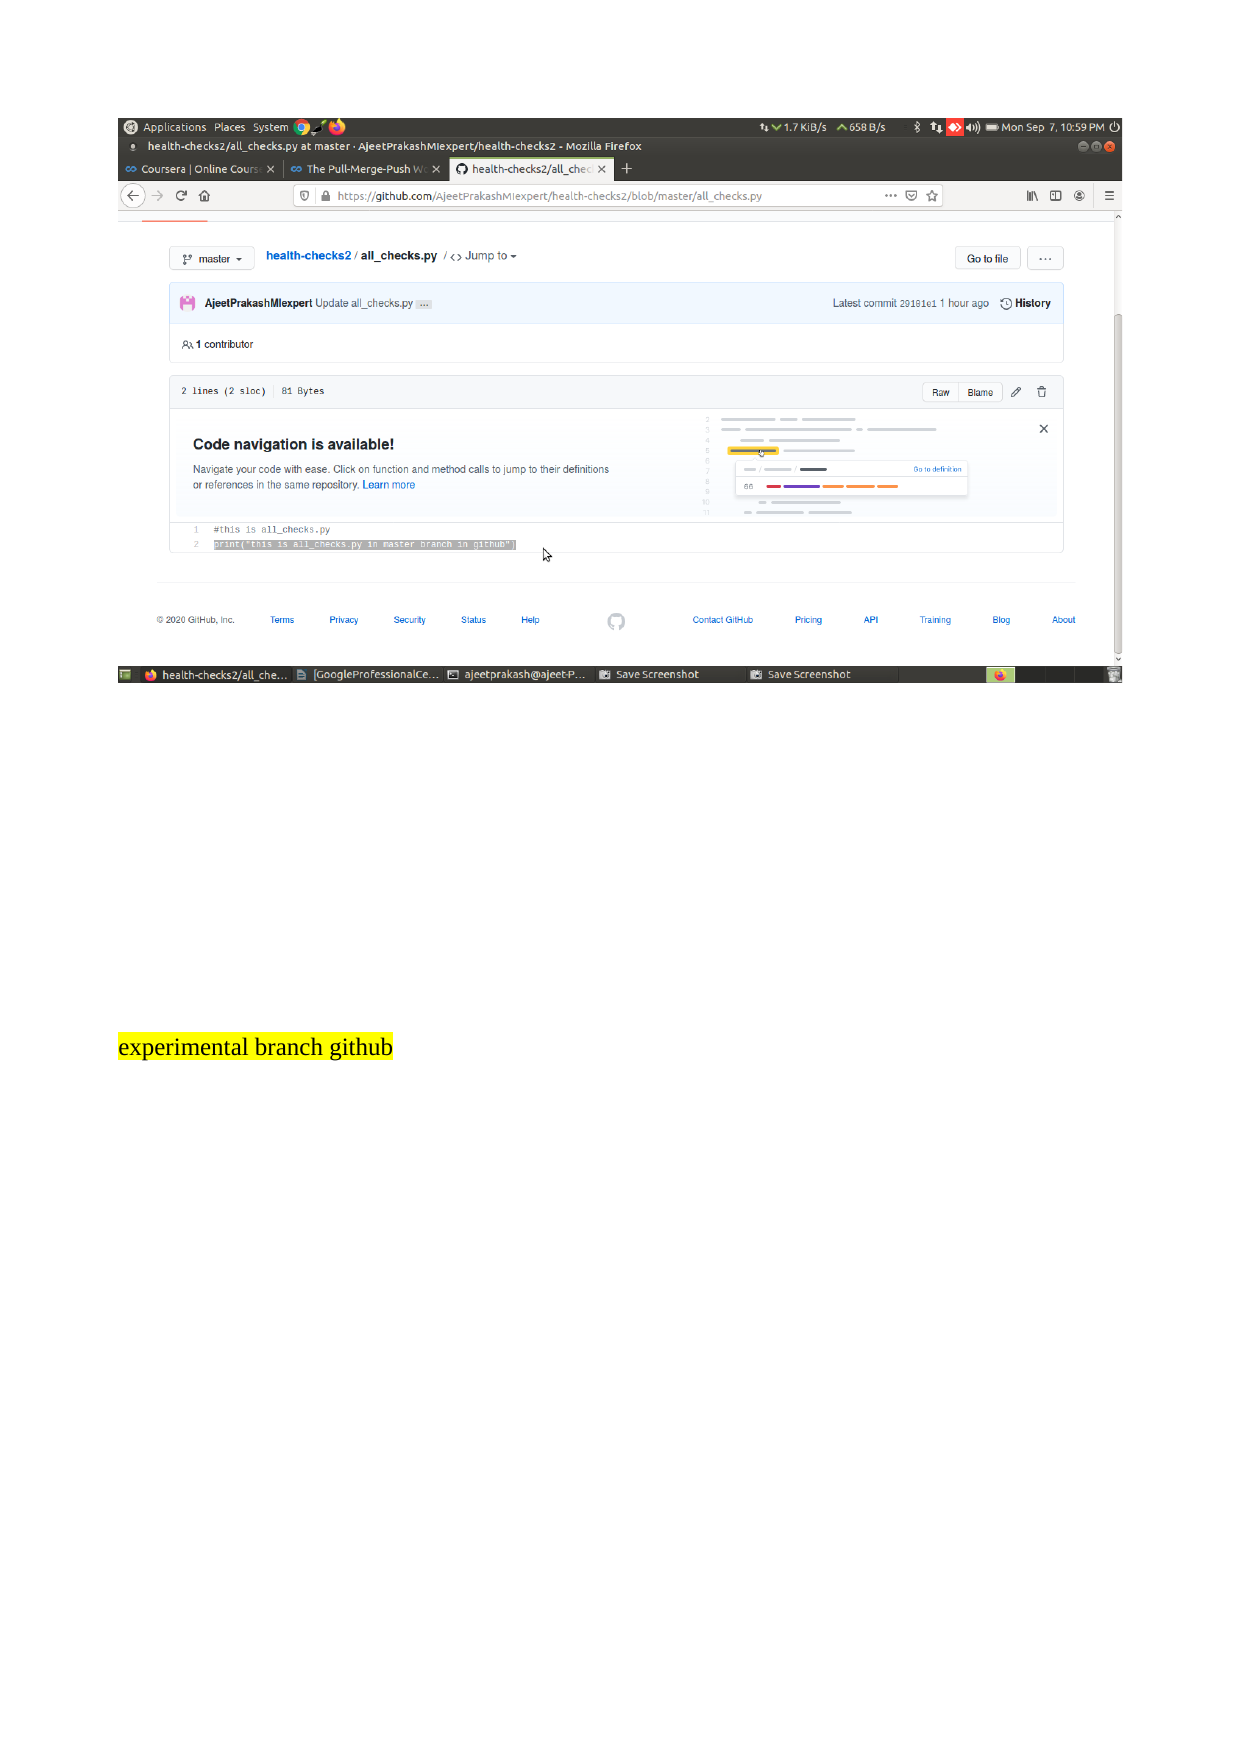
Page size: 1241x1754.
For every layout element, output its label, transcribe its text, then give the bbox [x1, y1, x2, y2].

text experimental branch github [118, 1032, 1122, 1060]
picture [118, 118, 1123, 683]
